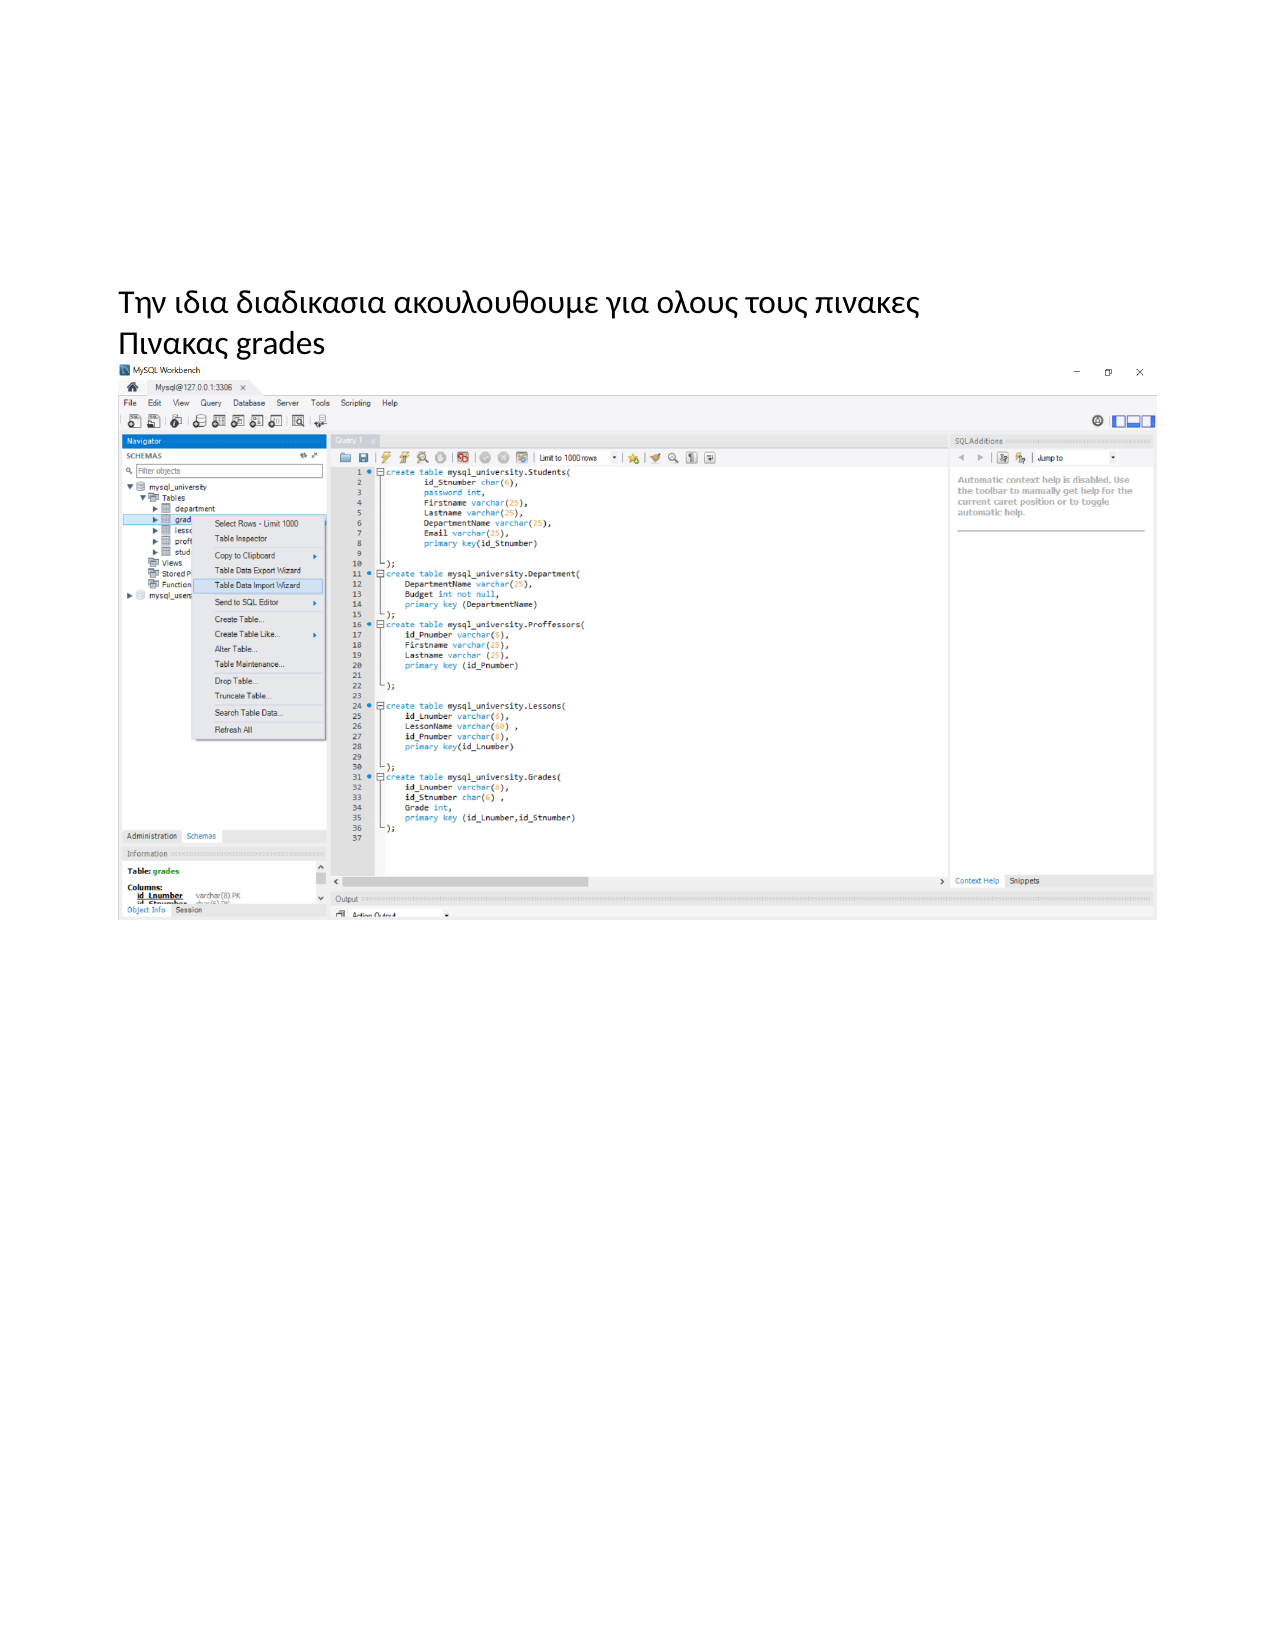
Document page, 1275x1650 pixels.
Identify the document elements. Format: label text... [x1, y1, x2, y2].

text Την ιδια διαδικασια ακουλουθουμε για ολους τους πινακες [118, 281, 1157, 322]
text Πινακας grades [118, 322, 1157, 362]
picture [118, 362, 1157, 920]
